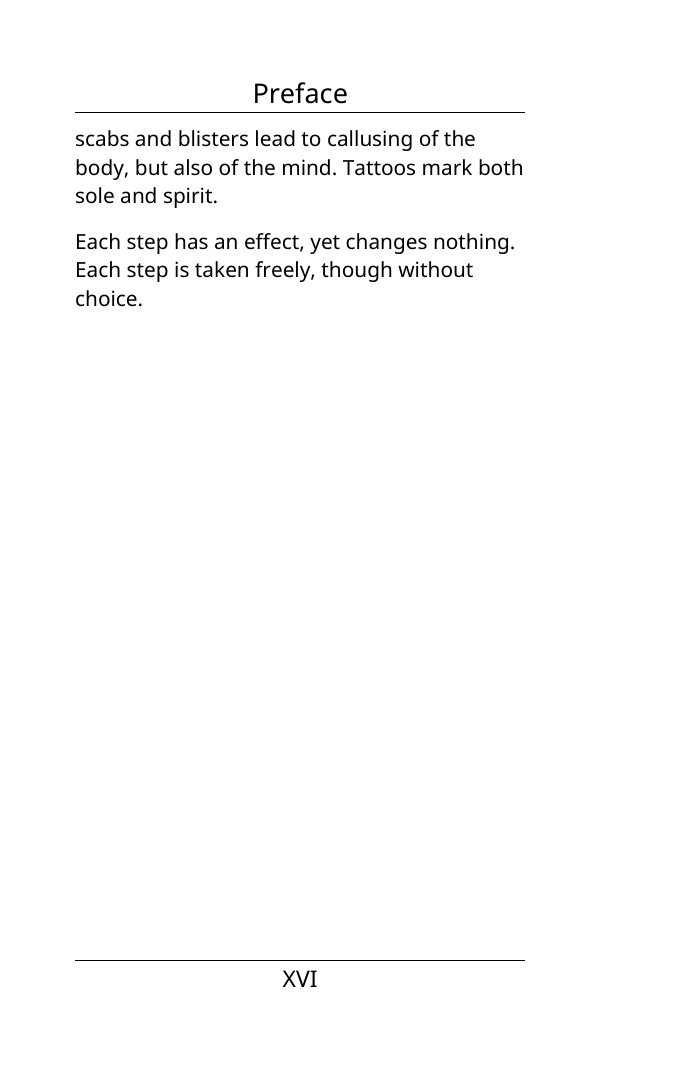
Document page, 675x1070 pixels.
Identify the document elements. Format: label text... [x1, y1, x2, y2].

text scabs and blisters lead to callusing of the body, but also of the mind. Tattoos mark both sole and spirit. [75, 124, 525, 210]
text Each step has an effect, yet changes nothing. Each step is taken freely, though without choice. [75, 227, 525, 312]
